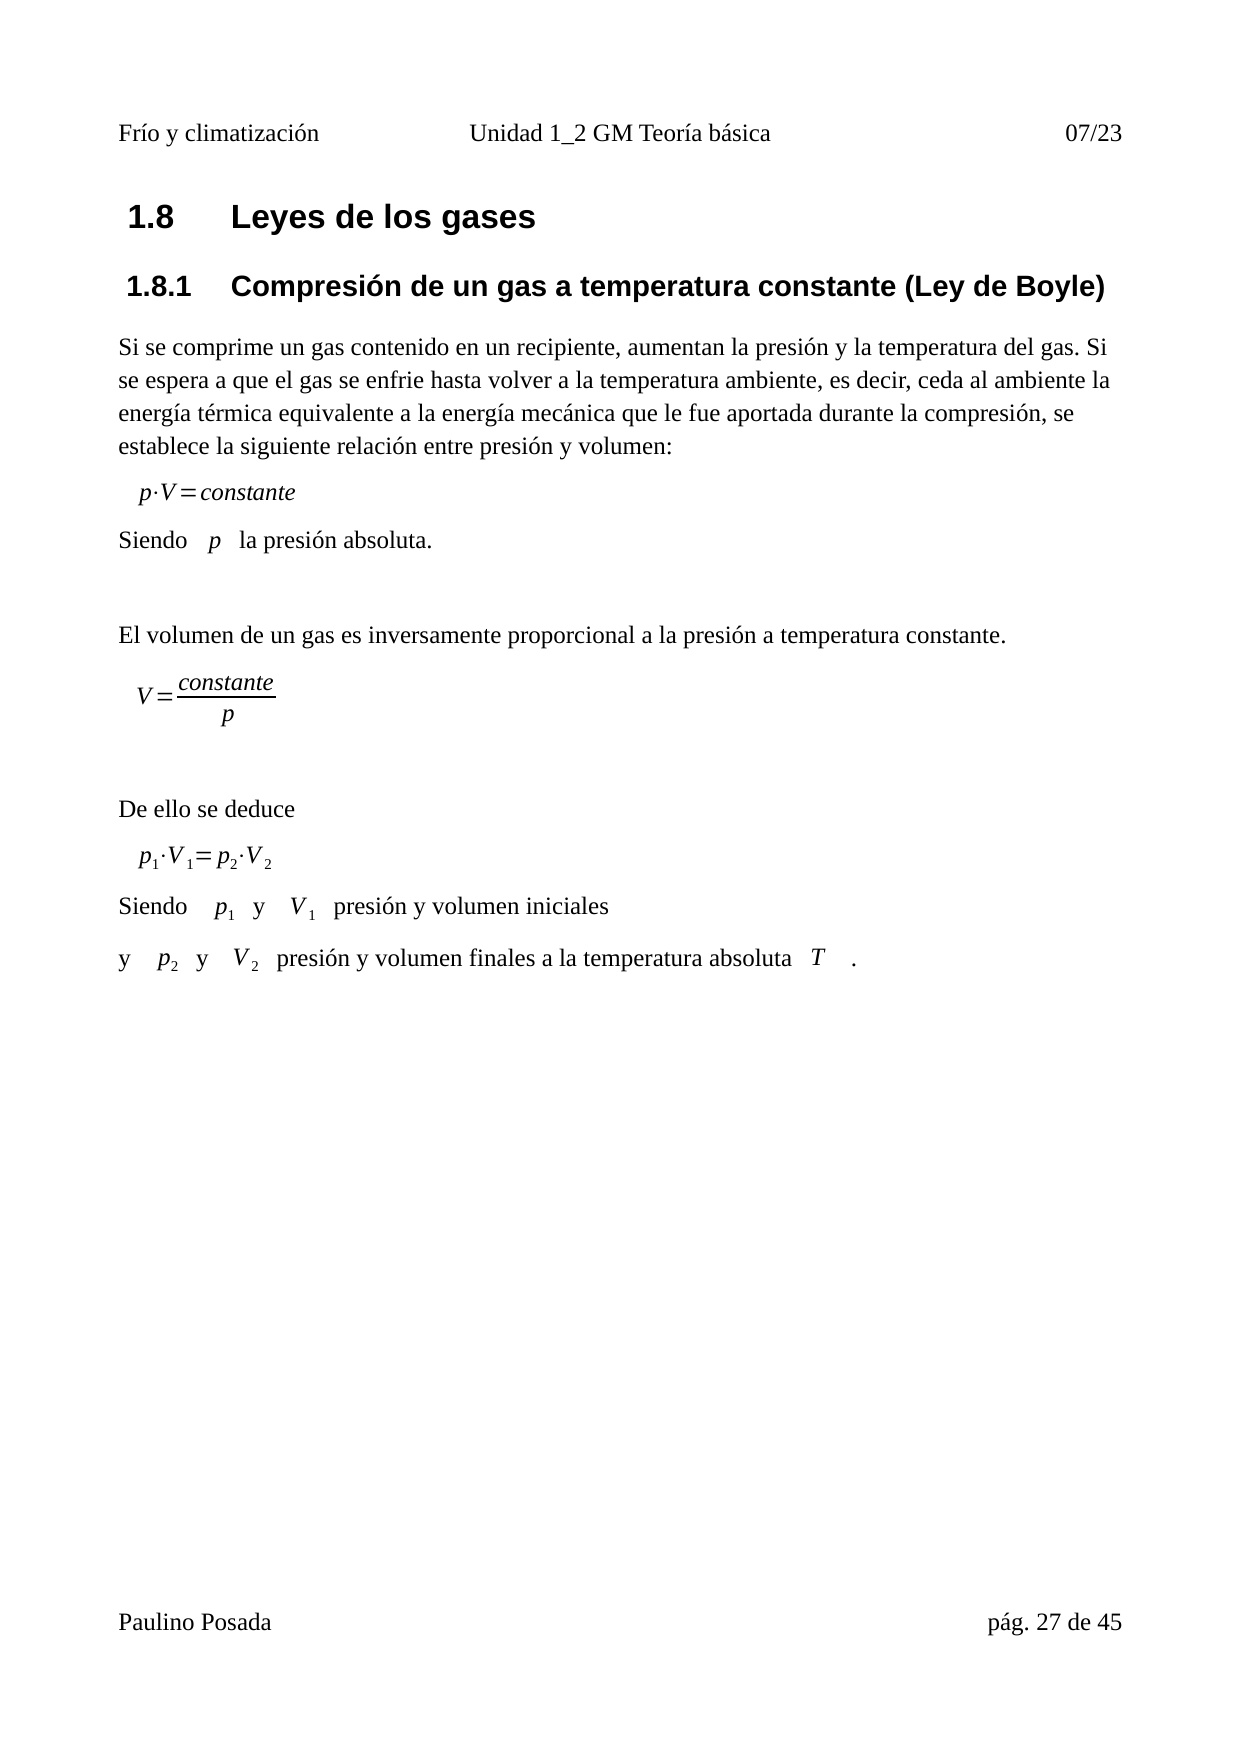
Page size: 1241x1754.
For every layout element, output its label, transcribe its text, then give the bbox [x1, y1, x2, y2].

text De ello se deduce [118, 794, 1122, 822]
subtitle Compresión de un gas a temperatura constante (Ley de Boyle) [118, 269, 1122, 303]
text y y presión y volumen finales a la temperatura absoluta . [118, 943, 1122, 975]
subtitle Leyes de los gases [118, 197, 1122, 236]
text Si se comprime un gas contenido en un recipiente, aumentan la presión y la temperatura del gas. Si se espera a que el gas se enfrie hasta volver a la temperatura ambiente, es decir, ceda al ambiente la energía térmica equivalente a la energía mecánica que le fue aportada durante la compresión, se establece la siguiente relación entre presión y volumen: [118, 332, 1122, 460]
text El volumen de un gas es inversamente proporcional a la presión a temperatura constante. [118, 621, 1122, 649]
text Siendo y presión y volumen iniciales [118, 891, 1122, 924]
text Siendola presión absoluta. [118, 525, 1122, 554]
